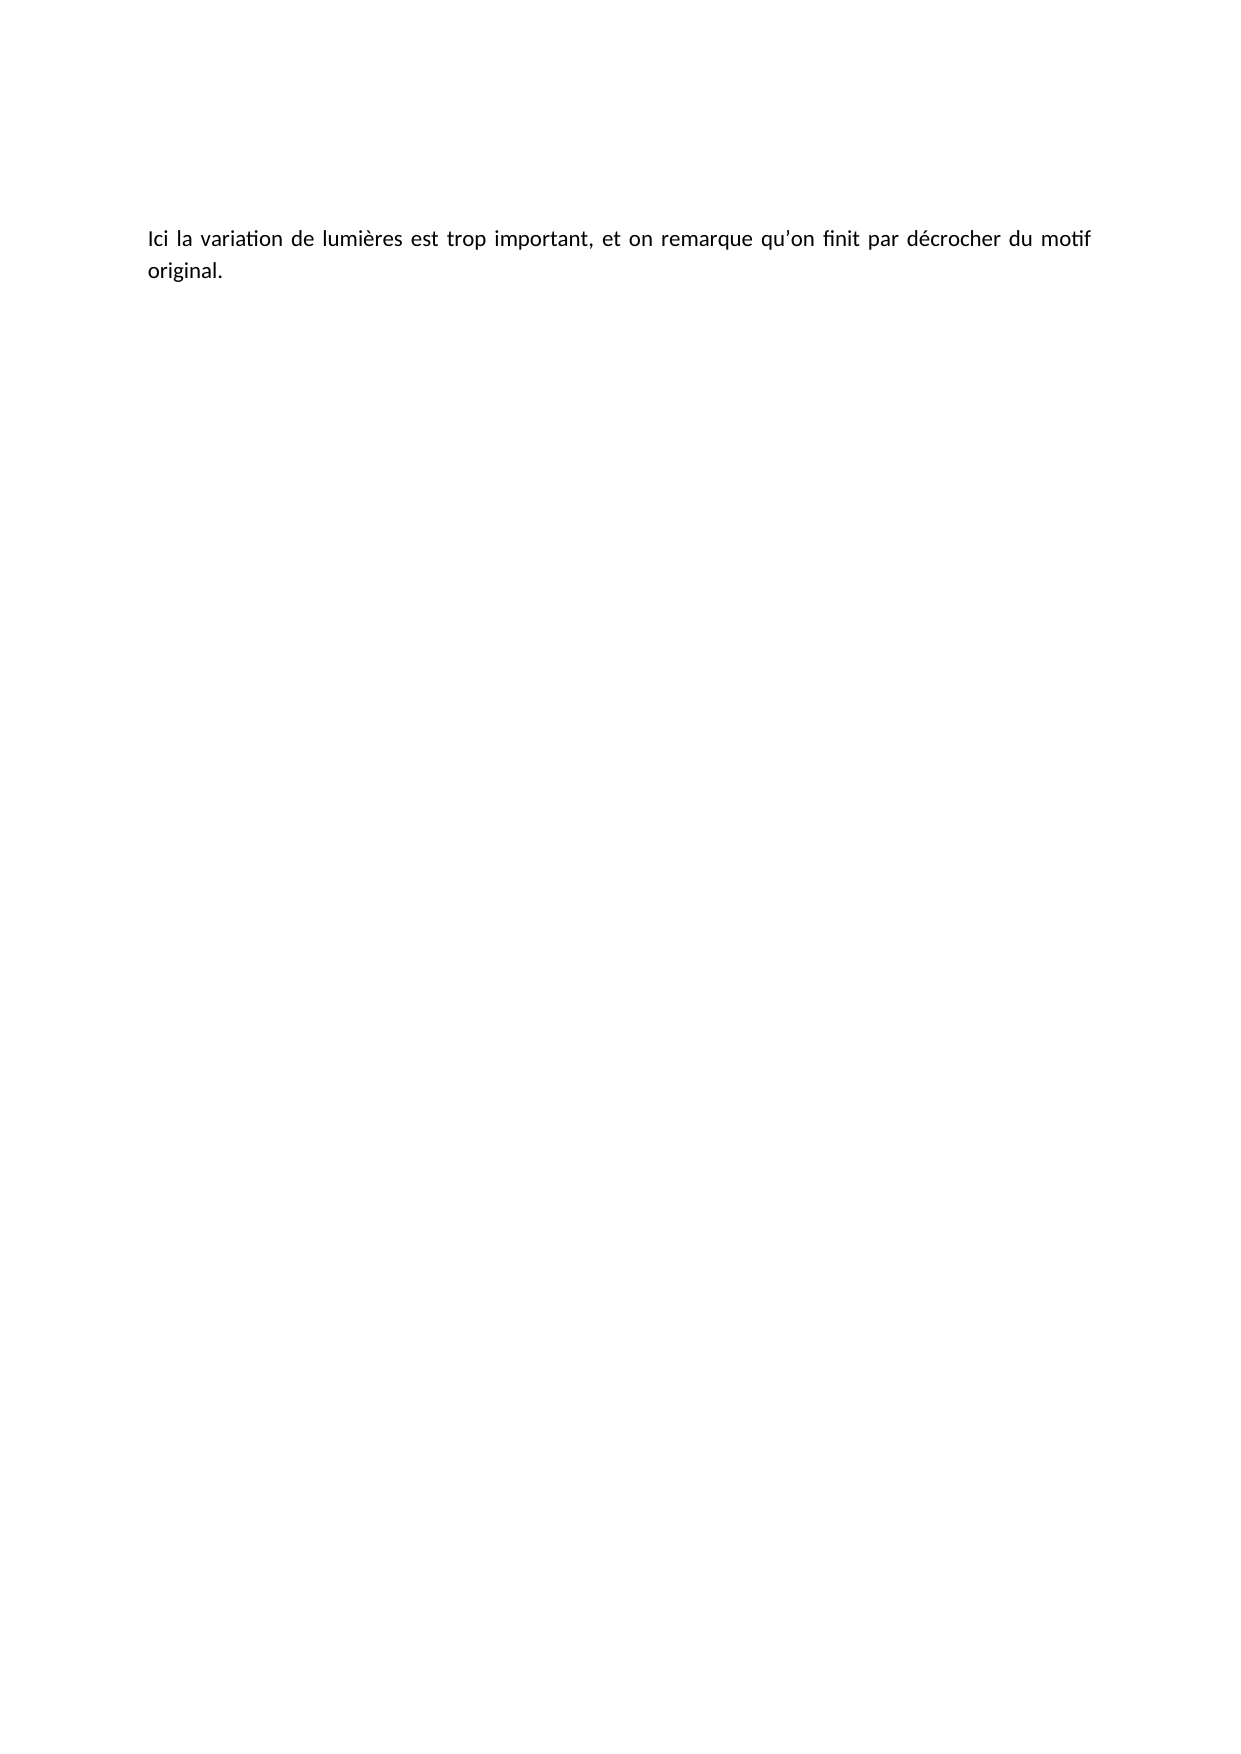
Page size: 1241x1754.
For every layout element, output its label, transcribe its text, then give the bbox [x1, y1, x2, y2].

text Ici la variation de lumières est trop important, et on remarque qu’on finit par décrocher du motif original. [148, 224, 1093, 284]
